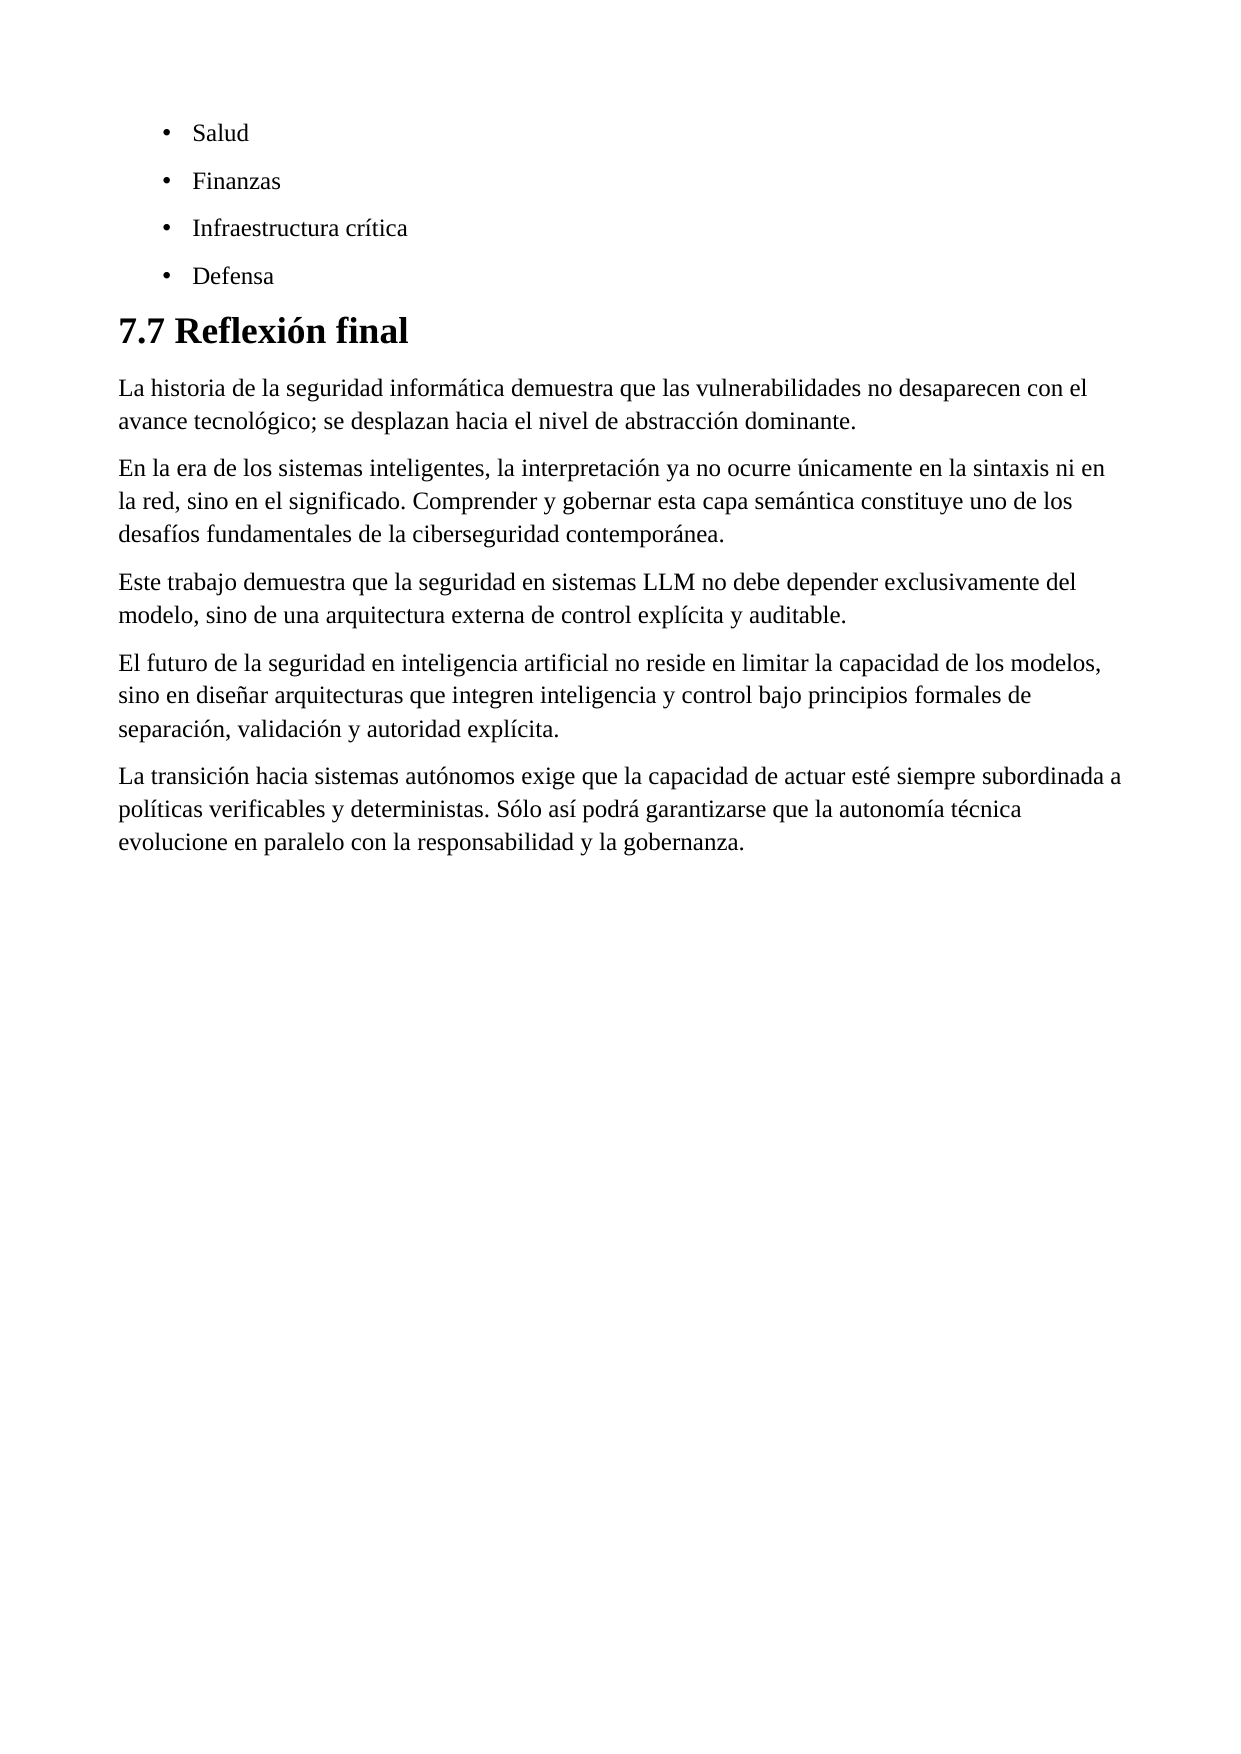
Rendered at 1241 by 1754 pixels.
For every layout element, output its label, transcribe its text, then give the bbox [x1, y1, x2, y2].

text La transición hacia sistemas autónomos exige que la capacidad de actuar esté siempre subordinada a políticas verificables y deterministas. Sólo así podrá garantizarse que la autonomía técnica evolucione en paralelo con la responsabilidad y la gobernanza. [118, 761, 1122, 856]
list Salud [162, 118, 1122, 147]
text La historia de la seguridad informática demuestra que las vulnerabilidades no desaparecen con el avance tecnológico; se desplazan hacia el nivel de abstracción dominante. [118, 373, 1122, 434]
list Infraestructura crítica [162, 213, 1122, 242]
text En la era de los sistemas inteligentes, la interpretación ya no ocurre únicamente en la sintaxis ni en la red, sino en el significado. Comprender y gobernar esta capa semántica constituye uno de los desafíos fundamentales de la ciberseguridad contemporánea. [118, 453, 1122, 548]
list Defensa [162, 261, 1122, 290]
subtitle 7.7 Reflexión final [118, 308, 1122, 352]
list Finanzas [162, 166, 1122, 194]
text Este trabajo demuestra que la seguridad en sistemas LLM no debe depender exclusivamente del modelo, sino de una arquitectura externa de control explícita y auditable. [118, 567, 1122, 629]
text El futuro de la seguridad en inteligencia artificial no reside en limitar la capacidad de los modelos, sino en diseñar arquitecturas que integren inteligencia y control bajo principios formales de separación, validación y autoridad explícita. [118, 648, 1122, 742]
